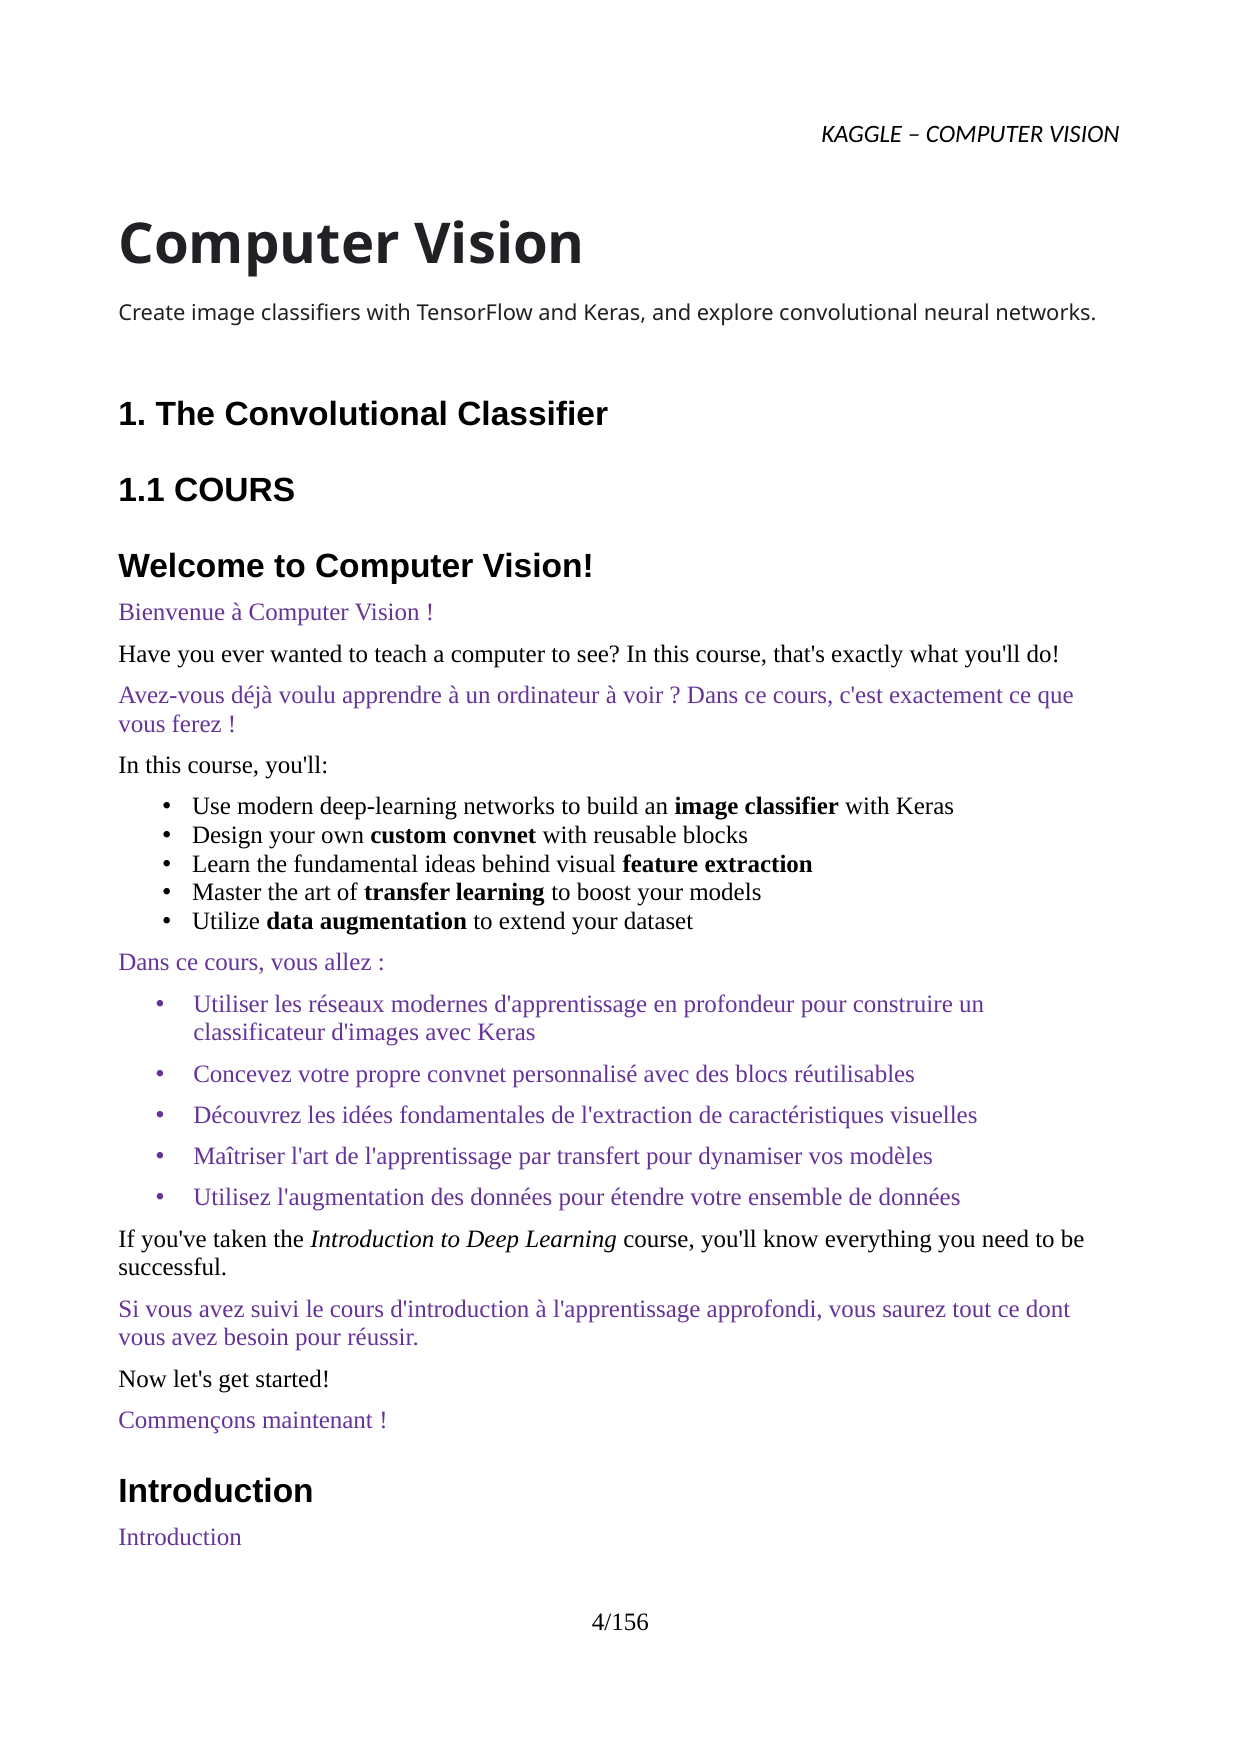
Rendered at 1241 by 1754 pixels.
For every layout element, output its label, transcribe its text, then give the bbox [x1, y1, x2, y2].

subtitle 1. The Convolutional Classifier [118, 394, 1122, 433]
text Avez-vous déjà voulu apprendre à un ordinateur à voir ? Dans ce cours, c'est exactement ce que vous ferez ! [118, 680, 1122, 737]
subtitle 1.1 COURS [118, 470, 1122, 509]
list Learn the fundamental ideas behind visual feature extraction [162, 849, 1122, 877]
text Si vous avez suivi le cours d'introduction à l'apprentissage approfondi, vous saurez tout ce dont vous avez besoin pour réussir. [118, 1294, 1122, 1351]
subtitle Welcome to Computer Vision! [118, 546, 1122, 585]
list Utilize data augmentation to extend your dataset [162, 906, 1122, 935]
list Utilisez l'augmentation des données pour étendre votre ensemble de données [156, 1182, 1122, 1211]
text Create image classifiers with TensorFlow and Keras, and explore convolutional neural networks. [118, 292, 1122, 327]
list Use modern deep-learning networks to build an image classifier with Keras [162, 791, 1122, 820]
list Découvrez les idées fondamentales de l'extraction de caractéristiques visuelles [156, 1100, 1122, 1129]
text In this course, you'll: [118, 750, 1122, 779]
list Design your own custom convnet with reusable blocks [162, 820, 1122, 849]
subtitle Introduction [118, 1471, 1122, 1510]
text Dans ce cours, vous allez : [118, 947, 1122, 976]
text Commençons maintenant ! [118, 1405, 1122, 1434]
text Bienvenue à Computer Vision ! [118, 597, 1122, 626]
subtitle Computer Vision [118, 203, 1122, 280]
list Master the art of transfer learning to boost your models [162, 877, 1122, 906]
list Maîtriser l'art de l'apprentissage par transfert pour dynamiser vos modèles [156, 1141, 1122, 1170]
text Introduction [118, 1522, 1122, 1551]
text Have you ever wanted to teach a computer to see? In this course, that's exactly what you'll do! [118, 639, 1122, 667]
list Concevez votre propre convnet personnalisé avec des blocs réutilisables [156, 1059, 1122, 1087]
list Utiliser les réseaux modernes d'apprentissage en profondeur pour construire un classificateur d'images avec Keras [156, 989, 1122, 1046]
text If you've taken the Introduction to Deep Learning course, you'll know everything you need to be successful. [118, 1224, 1122, 1281]
text Now let's get started! [118, 1364, 1122, 1392]
